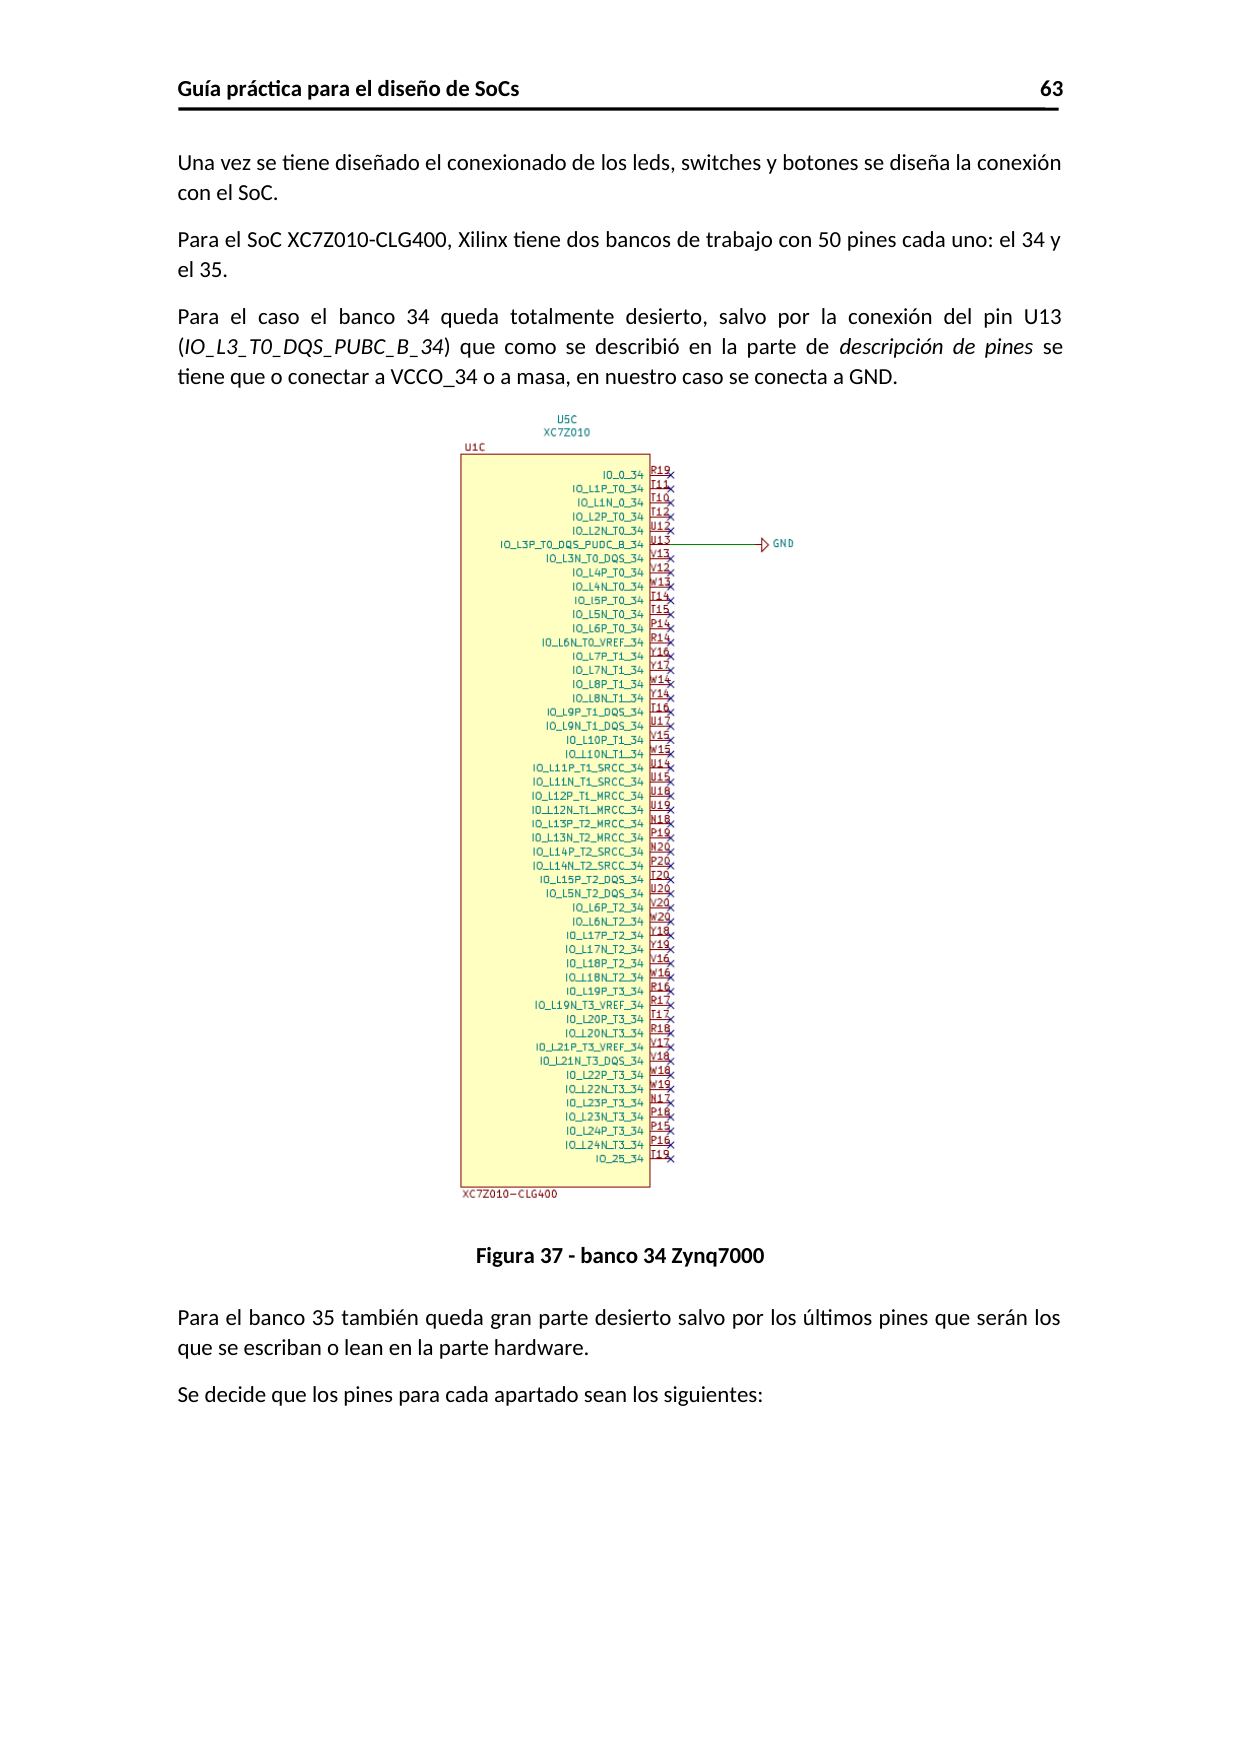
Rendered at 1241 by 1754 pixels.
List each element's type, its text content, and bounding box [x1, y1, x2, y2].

text Para el caso el banco 34 queda totalmente desierto, salvo por la conexión del pin U13 (IO_L3_T0_DQS_PUBC_B_34) que como se describió en la parte de descripción de pines se tiene que o conectar a VCCO_34 o a masa, en nuestro caso se conecta a GND. [177, 302, 1063, 390]
text Se decide que los pines para cada apartado sean los siguientes: [177, 1380, 1063, 1408]
text Para el SoC XC7Z010-CLG400, Xilinx tiene dos bancos de trabajo con 50 pines cada uno: el 34 y el 35. [177, 225, 1063, 283]
text Figura 37 - banco 34 Zynq7000 [177, 1241, 1063, 1269]
text Una vez se tiene diseñado el conexionado de los leds, switches y botones se diseña la conexión con el SoC. [177, 148, 1063, 206]
picture [432, 409, 808, 1215]
text Para el banco 35 también queda gran parte desierto salvo por los últimos pines que serán los que se escriban o lean en la parte hardware. [177, 1303, 1063, 1361]
